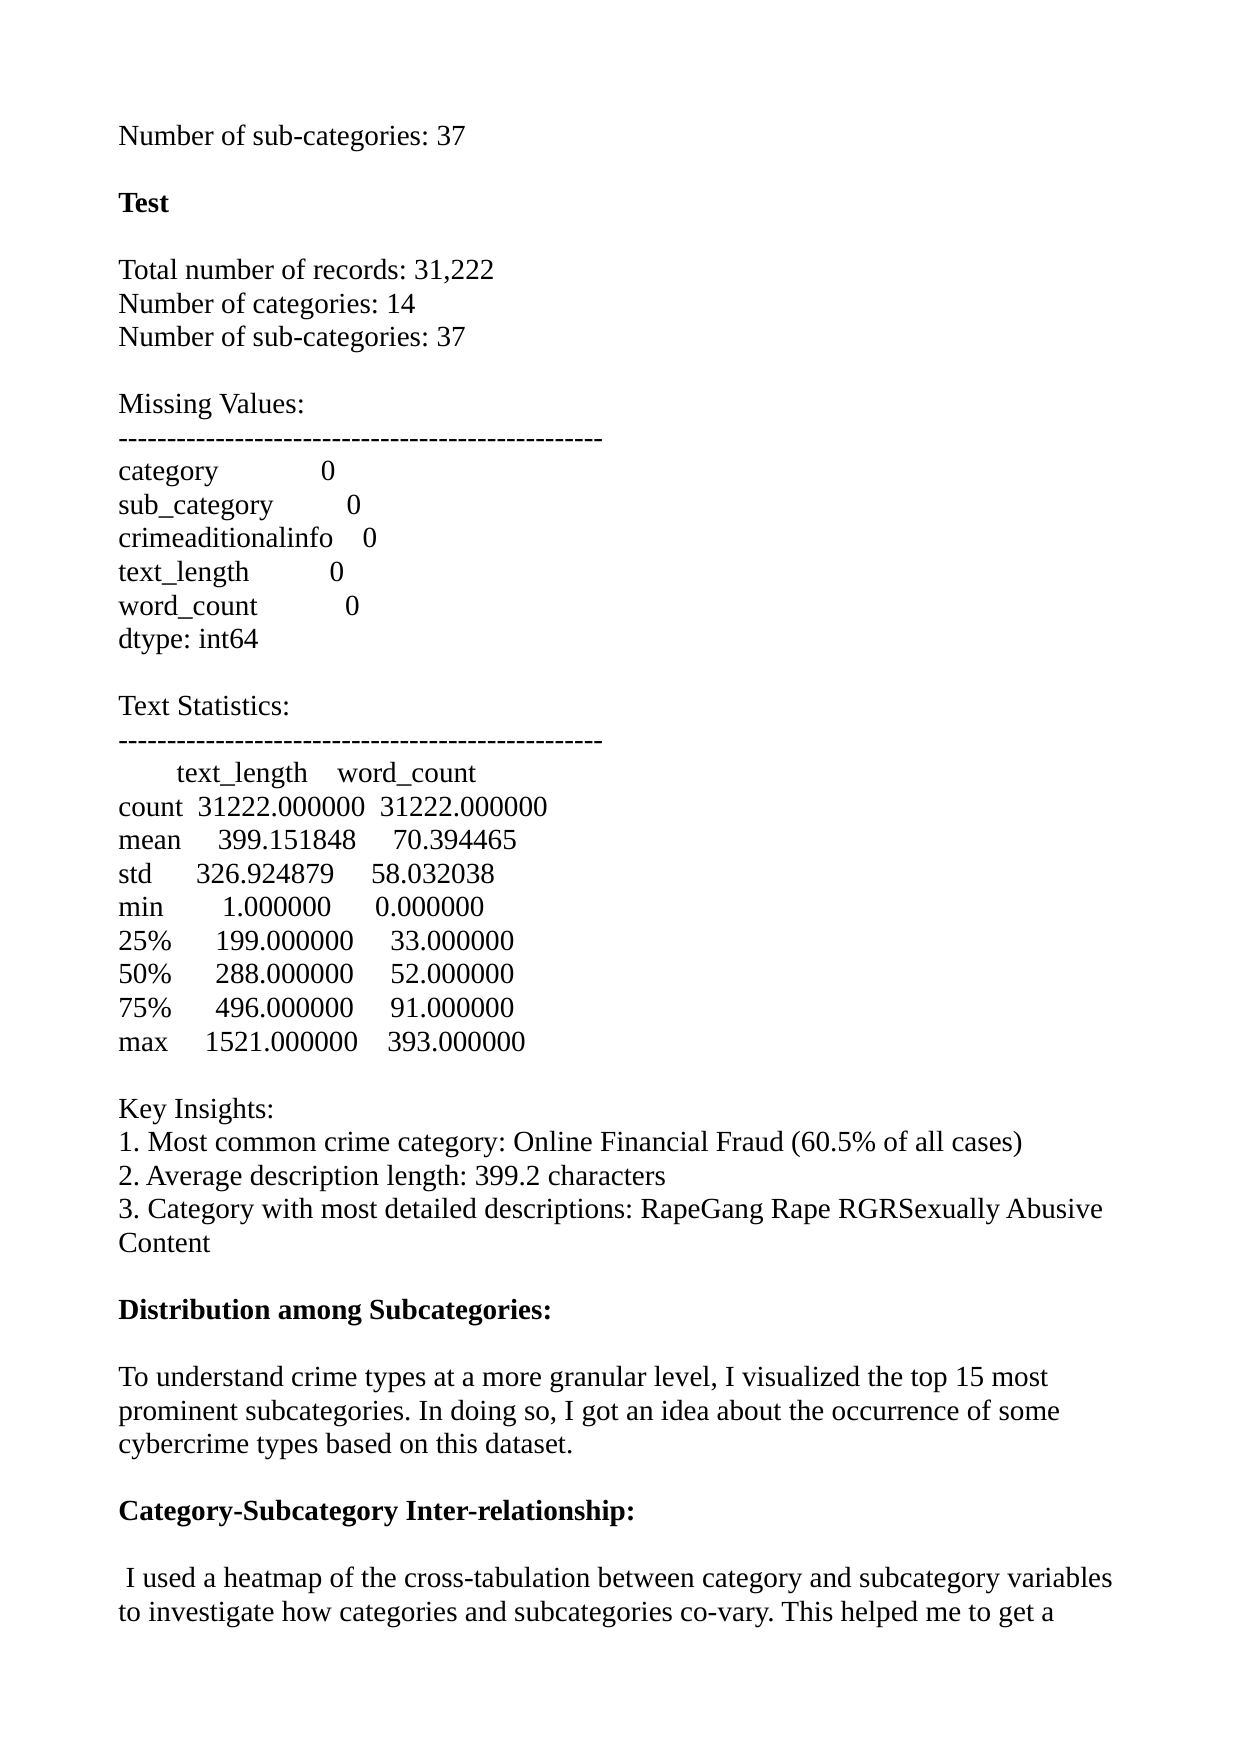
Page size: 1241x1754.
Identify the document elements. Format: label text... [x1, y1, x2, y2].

text Distribution among Subcategories: [118, 1292, 1122, 1326]
text mean 399.151848 70.394465 [118, 822, 1122, 856]
text min 1.000000 0.000000 [118, 889, 1122, 923]
text dtype: int64 [118, 621, 1122, 655]
text To understand crime types at a more granular level, I visualized the top 15 most prominent subcategories. In doing so, I got an idea about the occurrence of some cybercrime types based on this dataset. [118, 1359, 1122, 1460]
text Number of sub-categories: 37 [118, 319, 1122, 353]
text Text Statistics: [118, 688, 1122, 722]
text crimeaditionalinfo 0 [118, 521, 1122, 554]
text Key Insights: [118, 1091, 1122, 1124]
text word_count 0 [118, 588, 1122, 621]
text max 1521.000000 393.000000 [118, 1024, 1122, 1057]
text 3. Category with most detailed descriptions: RapeGang Rape RGRSexually Abusive Content [118, 1191, 1122, 1258]
text Number of categories: 14 [118, 286, 1122, 319]
text category 0 [118, 453, 1122, 487]
text 1. Most common crime category: Online Financial Fraud (60.5% of all cases) [118, 1124, 1122, 1158]
text Number of sub-categories: 37 [118, 118, 1122, 152]
text text_length 0 [118, 554, 1122, 588]
text Category-Subcategory Inter-relationship: [118, 1493, 1122, 1527]
text std 326.924879 58.032038 [118, 856, 1122, 889]
text text_length word_count [118, 755, 1122, 789]
text Total number of records: 31,222 [118, 252, 1122, 286]
text Test [118, 185, 1122, 219]
text -------------------------------------------------- [118, 420, 1122, 453]
text 25% 199.000000 33.000000 [118, 923, 1122, 957]
text 50% 288.000000 52.000000 [118, 957, 1122, 990]
text sub_category 0 [118, 487, 1122, 521]
text -------------------------------------------------- [118, 722, 1122, 755]
text 2. Average description length: 399.2 characters [118, 1158, 1122, 1191]
text I used a heatmap of the cross-tabulation between category and subcategory variables to investigate how categories and subcategories co-vary. This helped me to get a [118, 1560, 1122, 1627]
text count 31222.000000 31222.000000 [118, 789, 1122, 822]
text Missing Values: [118, 386, 1122, 420]
text 75% 496.000000 91.000000 [118, 990, 1122, 1024]
